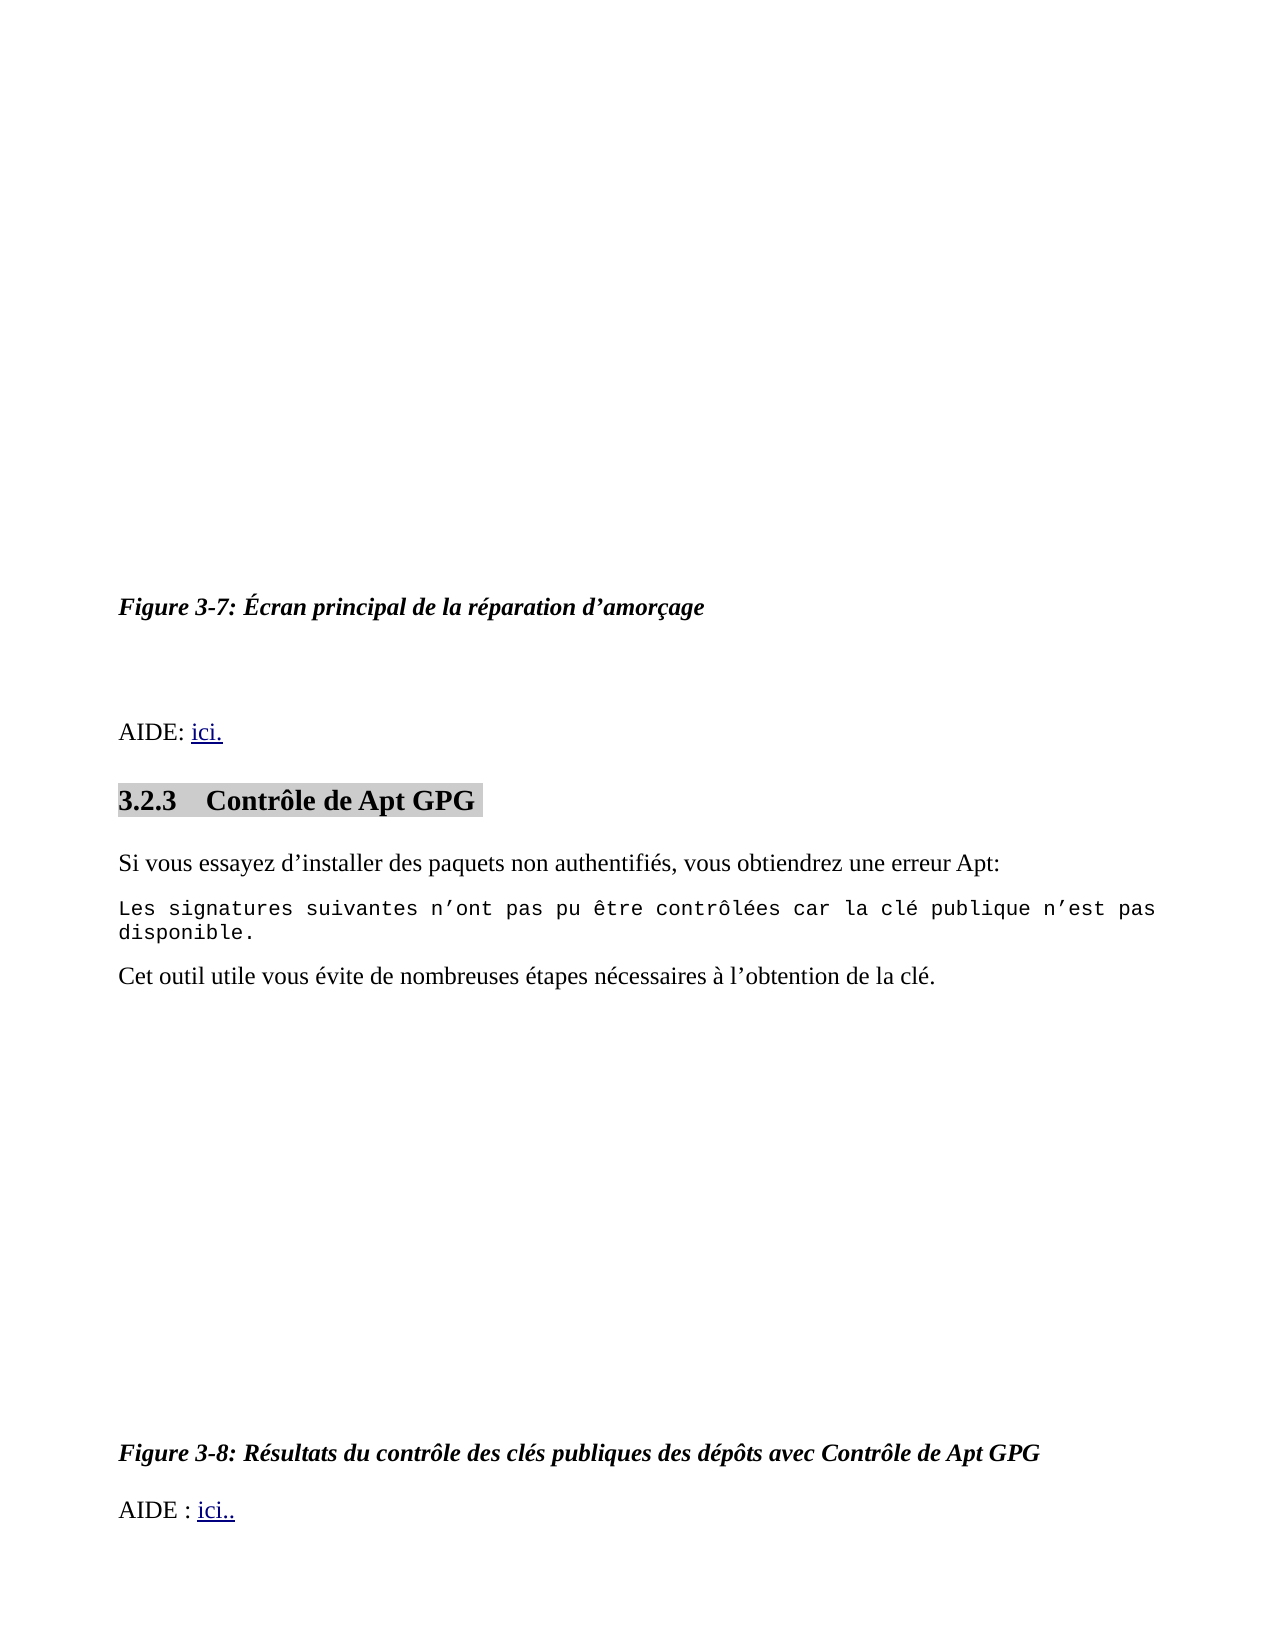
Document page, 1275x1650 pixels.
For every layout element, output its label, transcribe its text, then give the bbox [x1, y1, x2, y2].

subtitle 3.2.3 Contrôle de Apt GPG [483, 783, 1216, 817]
text Cet outil utile vous évite de nombreuses étapes nécessaires à l’obtention de la clé. [118, 961, 1216, 990]
text AIDE : ici.. [118, 1495, 1216, 1524]
text Les signatures suivantes n’ont pas pu être contrôlées car la clé publique n’est pas disponible. [118, 898, 1216, 945]
text Si vous essayez d’installer des paquets non authentifiés, vous obtiendrez une erreur Apt: [118, 848, 1216, 877]
text Figure 3-8: Résultats du contrôle des clés publiques des dépôts avec Contrôle de Apt GPG [118, 1438, 1216, 1467]
text AIDE: ici. [118, 717, 1216, 746]
text Figure 3-7: Écran principal de la réparation d’amorçage [118, 592, 1216, 620]
